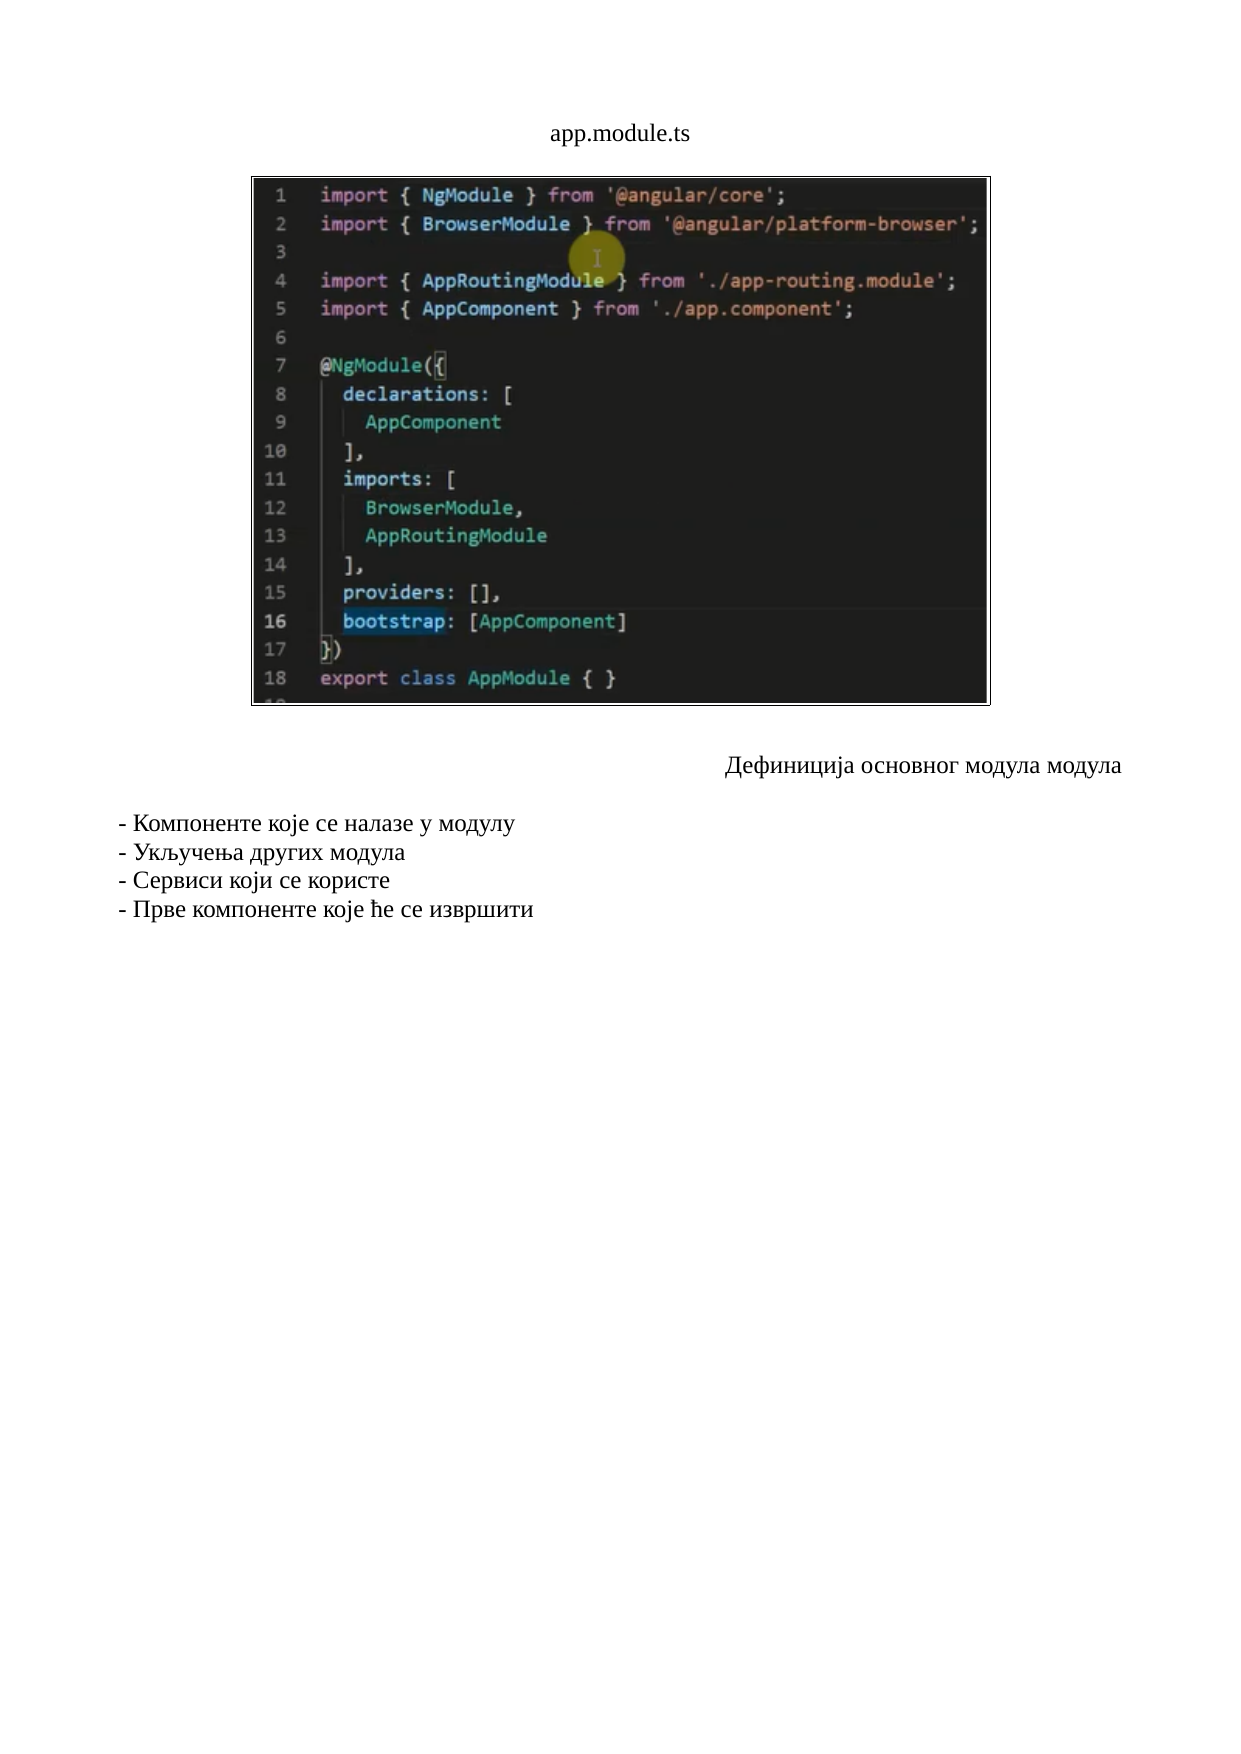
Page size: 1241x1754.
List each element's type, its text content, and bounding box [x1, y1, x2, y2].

text app.module.ts [118, 118, 1122, 147]
text - Прве компоненте које ће се извршити [118, 894, 1122, 923]
text - Сервиси који се користе [118, 866, 1122, 894]
text - Укључења других модула [118, 837, 1122, 866]
text Дефиниција основног модула модула [118, 751, 1122, 779]
text - Компоненте које се налазе у модулу [118, 808, 1122, 837]
picture [253, 178, 987, 703]
